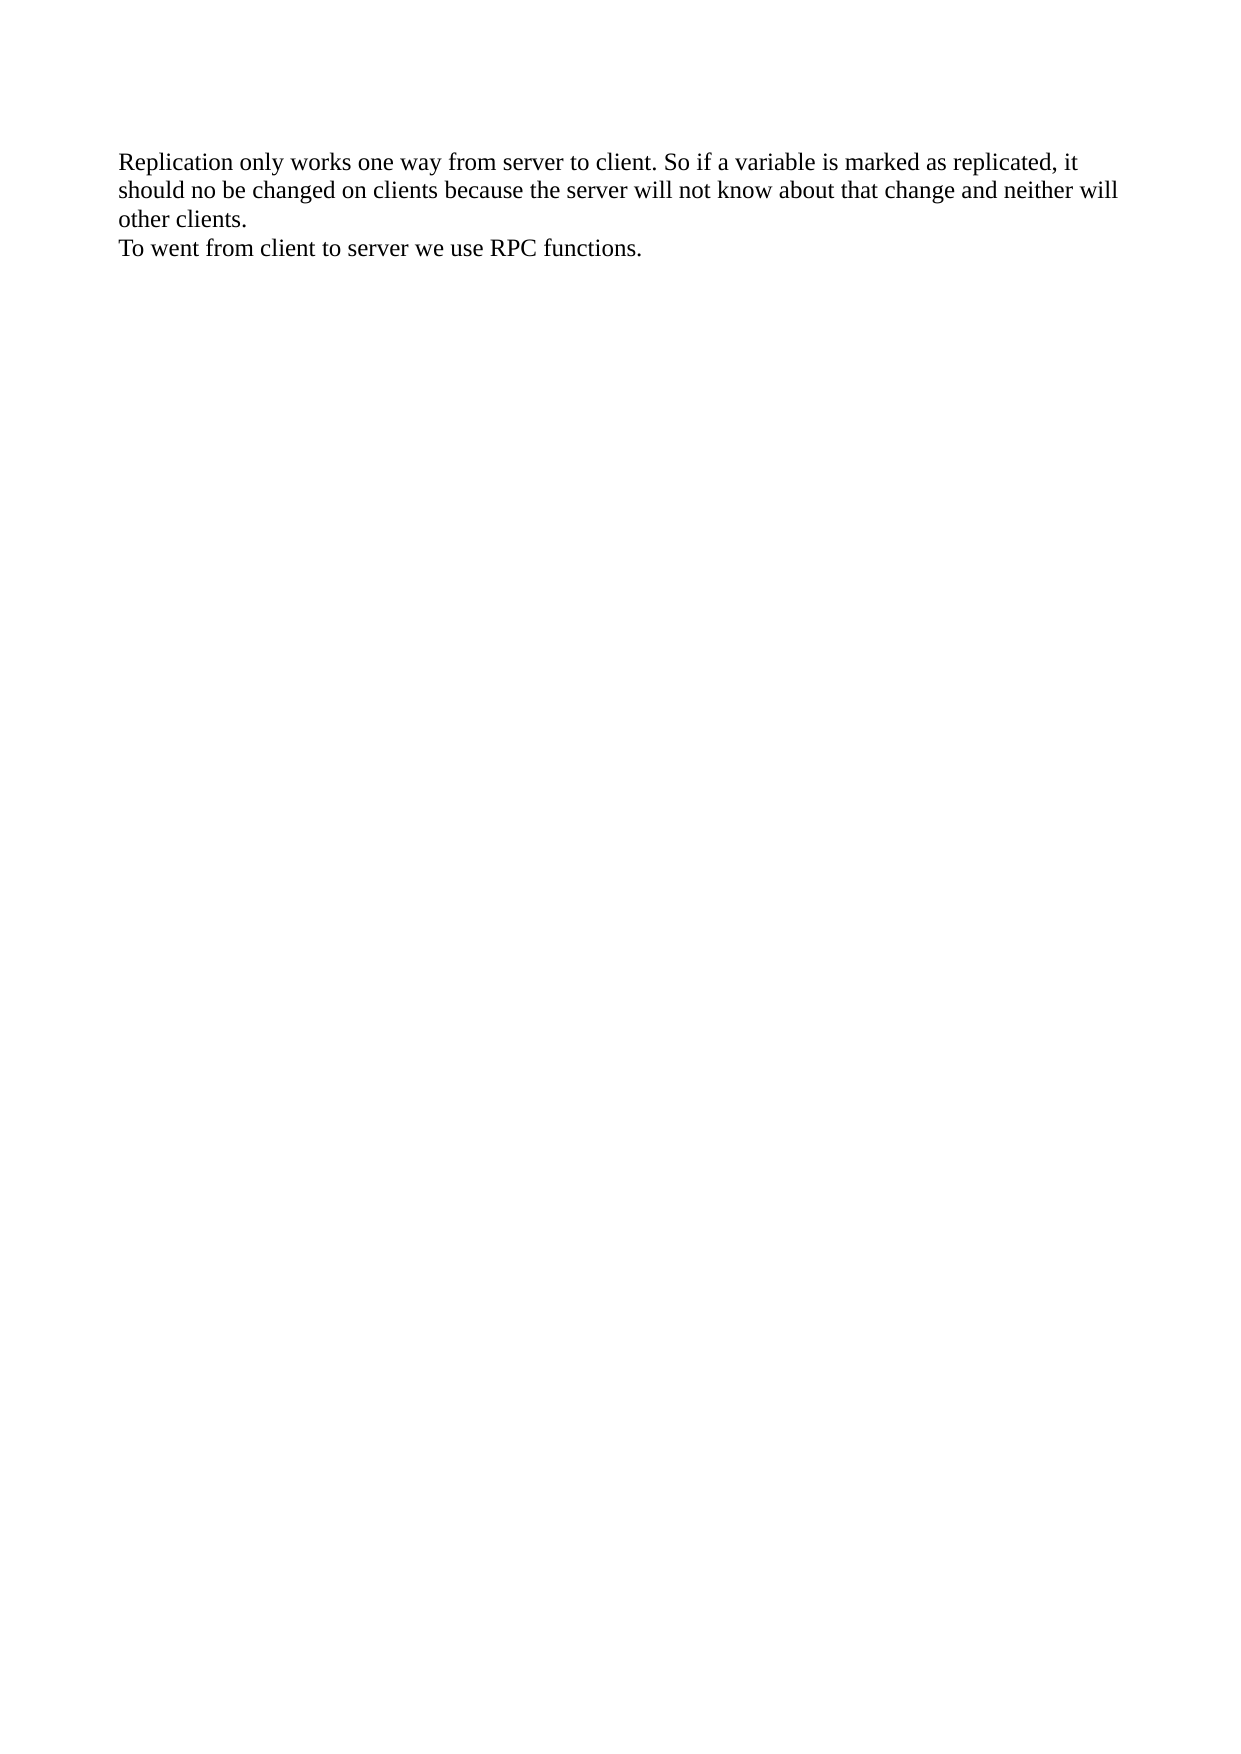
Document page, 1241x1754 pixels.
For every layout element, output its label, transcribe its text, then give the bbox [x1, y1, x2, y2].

text To went from client to server we use RPC functions. [118, 233, 1122, 262]
text Replication only works one way from server to client. So if a variable is marked as replicated, it should no be changed on clients because the server will not know about that change and neither will other clients. [118, 147, 1122, 233]
